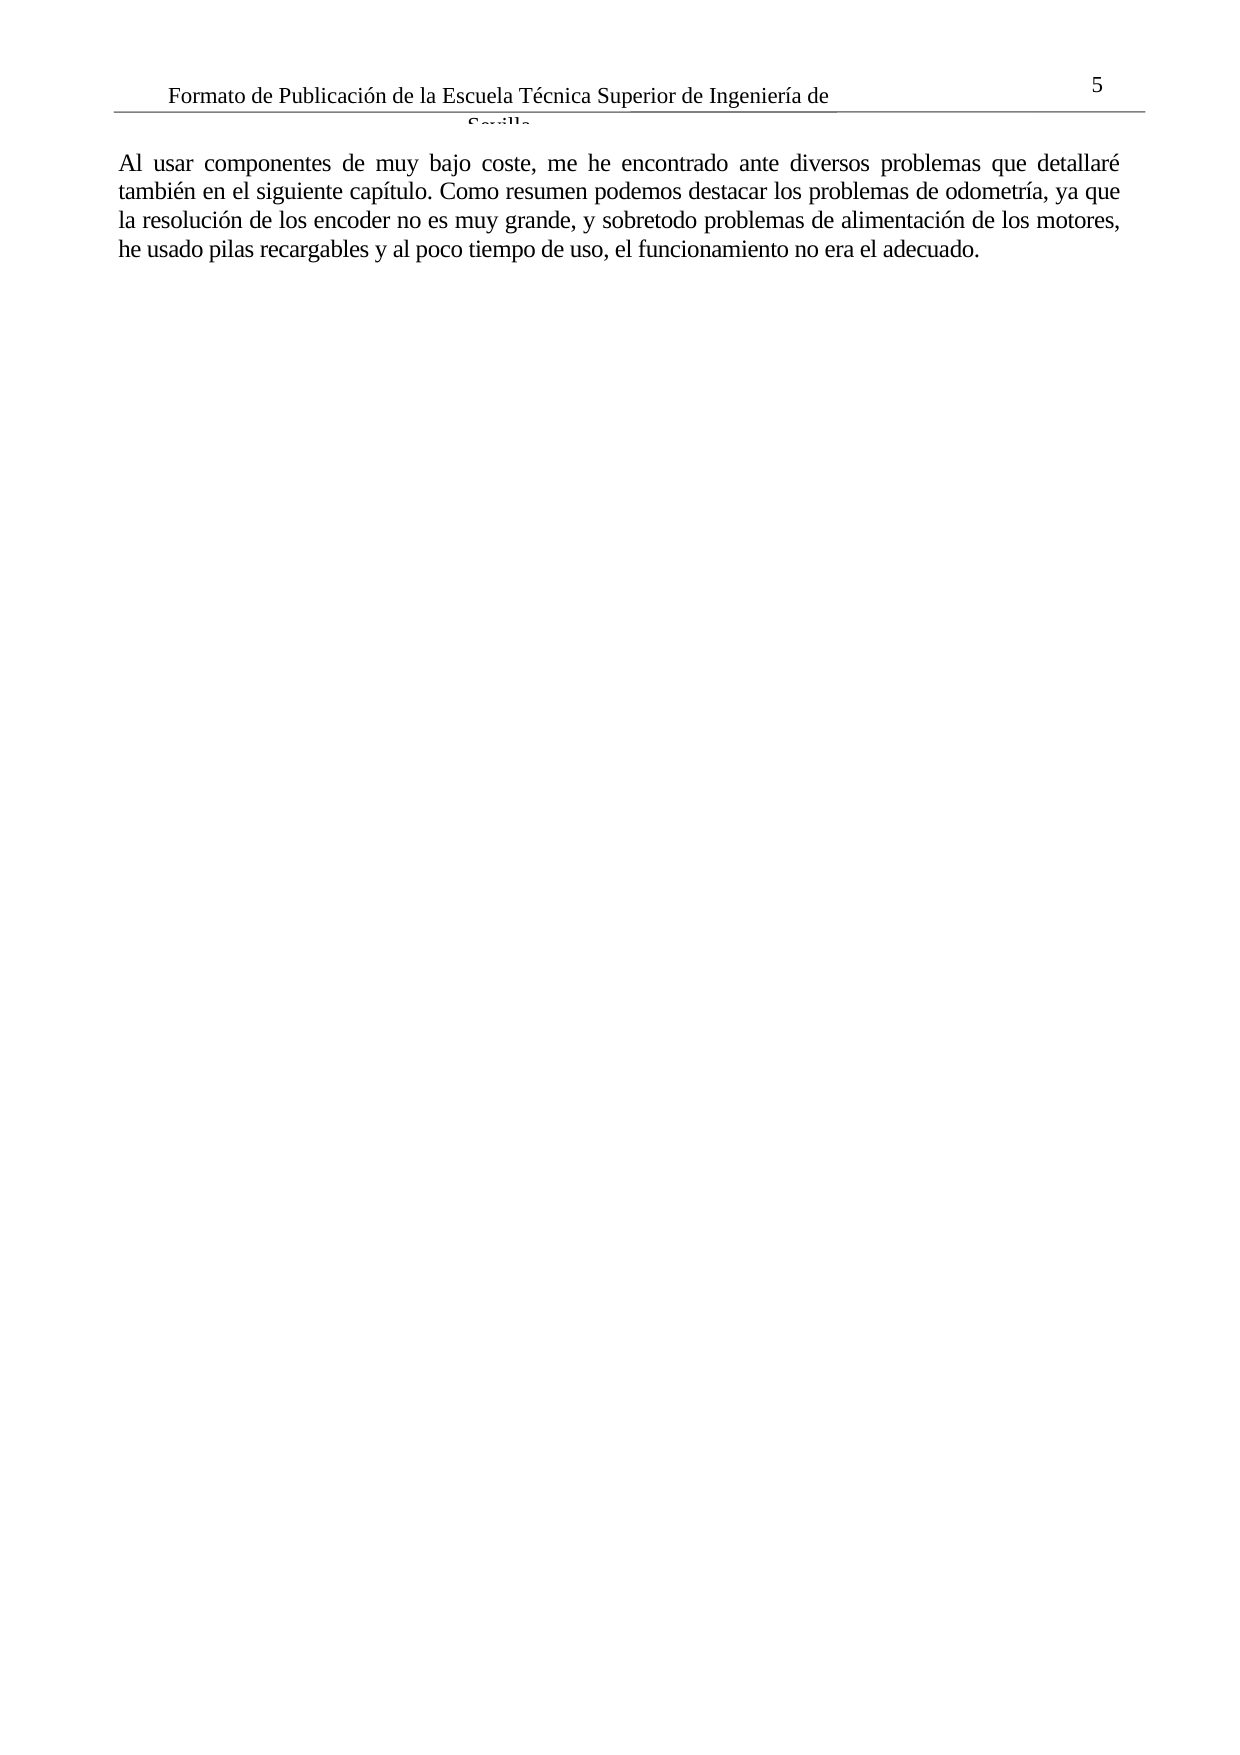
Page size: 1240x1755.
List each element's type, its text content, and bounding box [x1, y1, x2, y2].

text Al usar componentes de muy bajo coste, me he encontrado ante diversos problemas que detallaré también en el siguiente capítulo. Como resumen podemos destacar los problemas de odometría, ya que la resolución de los encoder no es muy grande, y sobretodo problemas de alimentación de los motores, he usado pilas recargables y al poco tiempo de uso, el funcionamiento no era el adecuado. [118, 148, 1121, 263]
